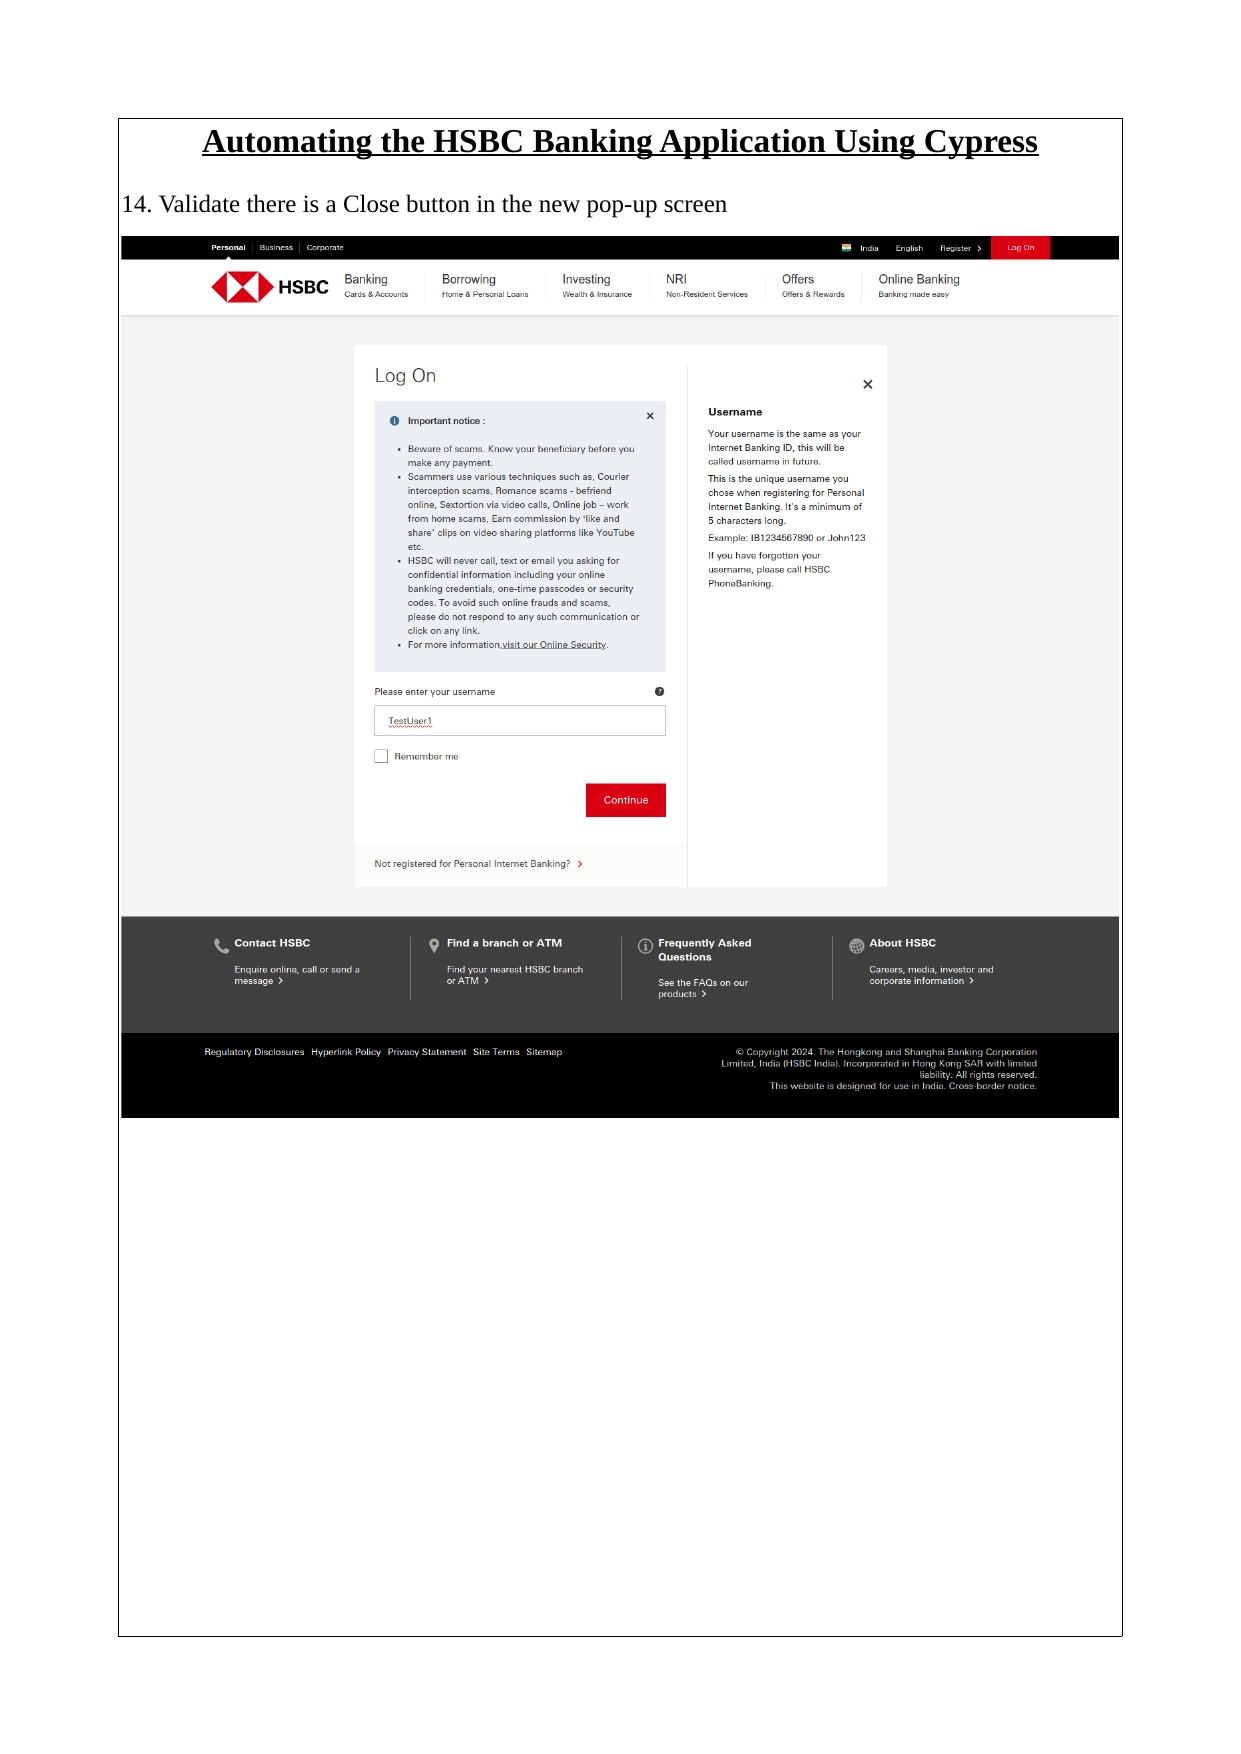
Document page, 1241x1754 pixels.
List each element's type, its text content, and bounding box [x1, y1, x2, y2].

picture [121, 236, 1119, 1118]
text 14. Validate there is a Close button in the new pop-up screen [121, 189, 1119, 218]
